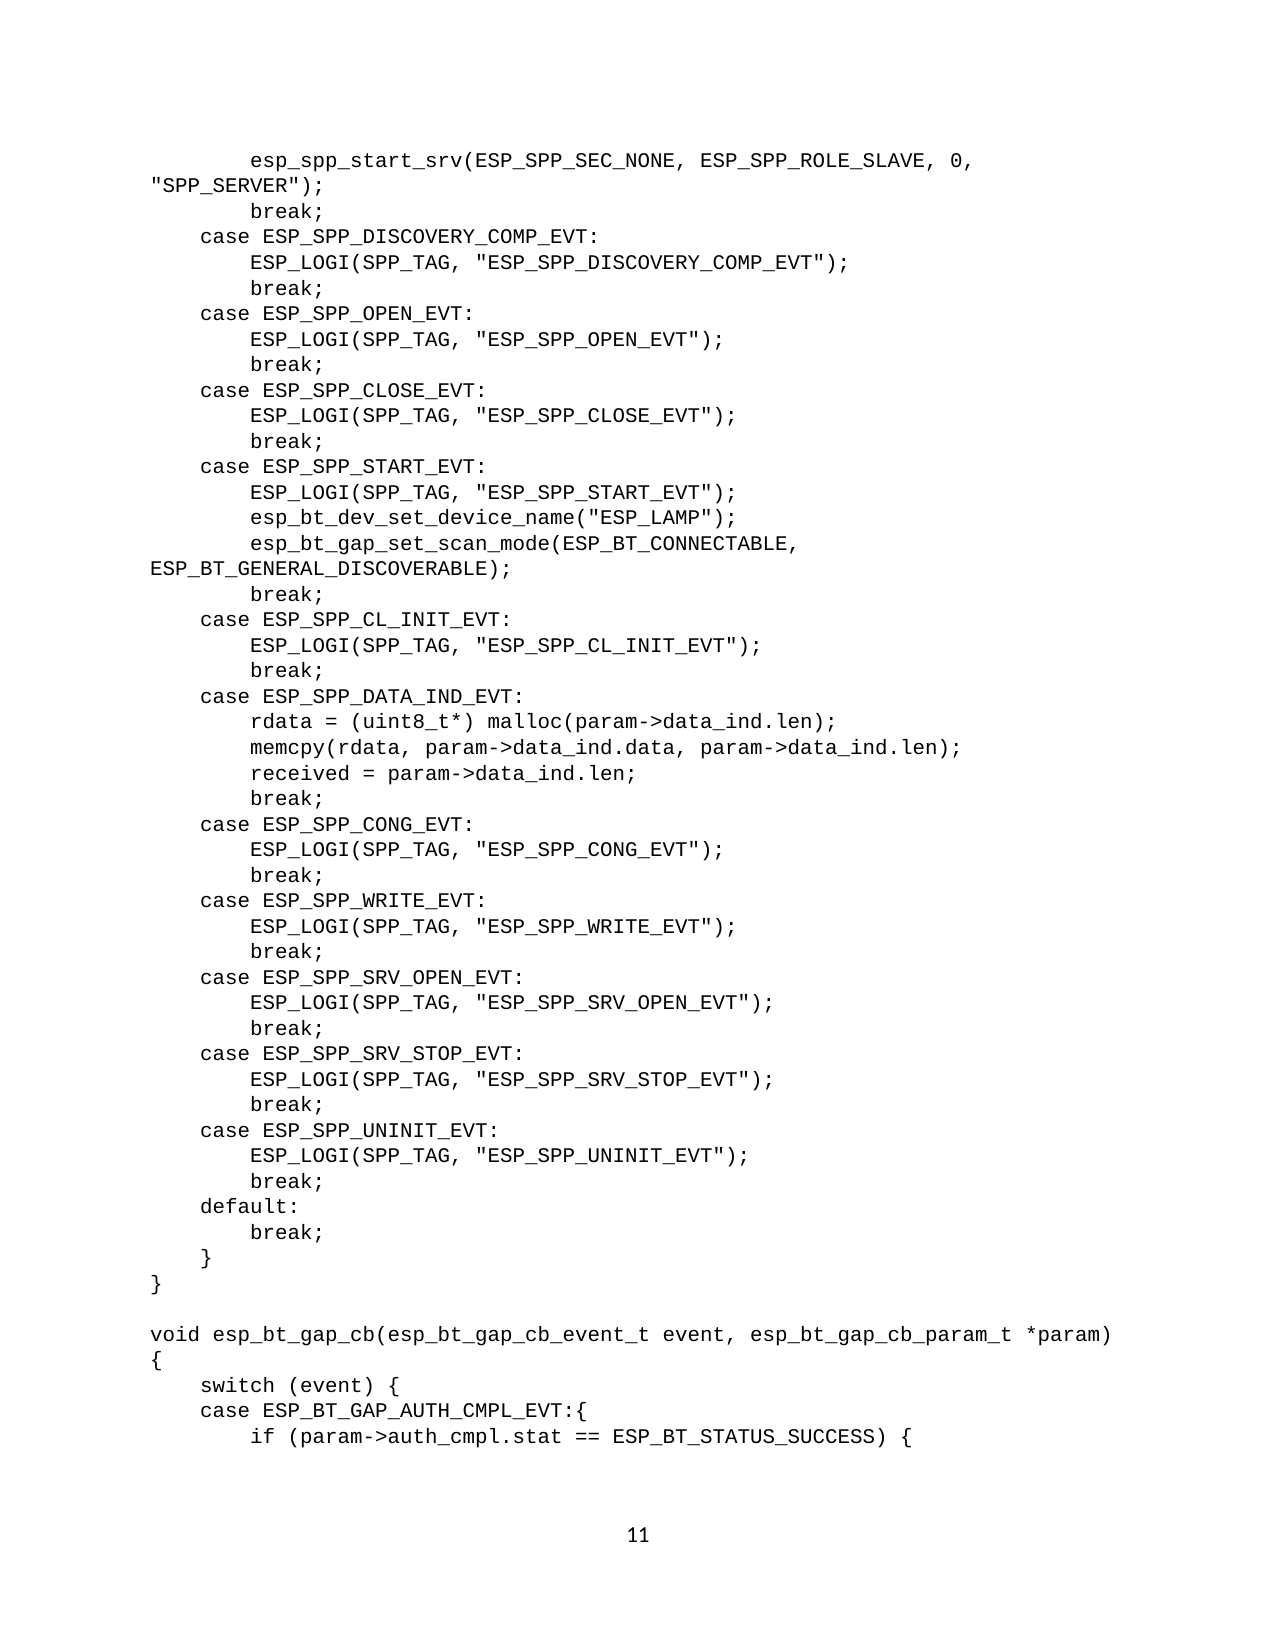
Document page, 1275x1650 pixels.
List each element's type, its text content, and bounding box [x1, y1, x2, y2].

text esp_bt_dev_set_device_name("ESP_LAMP"); [150, 507, 1125, 531]
text break; [150, 584, 1125, 607]
text rdata = (uint8_t*) malloc(param->data_ind.len); [150, 711, 1125, 735]
text break; [150, 1018, 1125, 1041]
text if (param->auth_cmpl.stat == ESP_BT_STATUS_SUCCESS) { [150, 1426, 1125, 1450]
text break; [150, 1094, 1125, 1118]
text case ESP_SPP_DATA_IND_EVT: [150, 686, 1125, 709]
text case ESP_SPP_SRV_STOP_EVT: [150, 1043, 1125, 1067]
text switch (event) { [150, 1375, 1125, 1399]
text default: [150, 1196, 1125, 1220]
text break; [150, 864, 1125, 888]
text ESP_LOGI(SPP_TAG, "ESP_SPP_OPEN_EVT"); [150, 329, 1125, 352]
text case ESP_SPP_DISCOVERY_COMP_EVT: [150, 227, 1125, 250]
text ESP_LOGI(SPP_TAG, "ESP_SPP_UNINIT_EVT"); [150, 1145, 1125, 1169]
text ESP_LOGI(SPP_TAG, "ESP_SPP_SRV_STOP_EVT"); [150, 1069, 1125, 1092]
text case ESP_SPP_OPEN_EVT: [150, 303, 1125, 327]
text esp_bt_gap_set_scan_mode(ESP_BT_CONNECTABLE, ESP_BT_GENERAL_DISCOVERABLE); [150, 533, 1125, 582]
text break; [150, 660, 1125, 684]
text case ESP_SPP_UNINIT_EVT: [150, 1120, 1125, 1143]
text } [150, 1247, 1125, 1271]
text ESP_LOGI(SPP_TAG, "ESP_SPP_WRITE_EVT"); [150, 916, 1125, 939]
text memcpy(rdata, param->data_ind.data, param->data_ind.len); [150, 737, 1125, 761]
text case ESP_SPP_SRV_OPEN_EVT: [150, 967, 1125, 990]
text case ESP_SPP_WRITE_EVT: [150, 890, 1125, 914]
text case ESP_SPP_CONG_EVT: [150, 813, 1125, 837]
text case ESP_SPP_CLOSE_EVT: [150, 380, 1125, 403]
text ESP_LOGI(SPP_TAG, "ESP_SPP_SRV_OPEN_EVT"); [150, 992, 1125, 1016]
text ESP_LOGI(SPP_TAG, "ESP_SPP_DISCOVERY_COMP_EVT"); [150, 252, 1125, 276]
text esp_spp_start_srv(ESP_SPP_SEC_NONE, ESP_SPP_ROLE_SLAVE, 0, "SPP_SERVER"); [150, 150, 1125, 199]
text ESP_LOGI(SPP_TAG, "ESP_SPP_START_EVT"); [150, 482, 1125, 505]
text received = param->data_ind.len; [150, 762, 1125, 786]
text { [150, 1349, 1125, 1373]
text void esp_bt_gap_cb(esp_bt_gap_cb_event_t event, esp_bt_gap_cb_param_t *param) [150, 1324, 1125, 1348]
text case ESP_SPP_START_EVT: [150, 456, 1125, 480]
text break; [150, 431, 1125, 454]
text } [150, 1273, 1125, 1297]
text break; [150, 1222, 1125, 1246]
text ESP_LOGI(SPP_TAG, "ESP_SPP_CLOSE_EVT"); [150, 405, 1125, 429]
text break; [150, 354, 1125, 378]
text case ESP_BT_GAP_AUTH_CMPL_EVT:{ [150, 1401, 1125, 1424]
text break; [150, 788, 1125, 812]
text break; [150, 941, 1125, 965]
text break; [150, 201, 1125, 225]
text ESP_LOGI(SPP_TAG, "ESP_SPP_CONG_EVT"); [150, 839, 1125, 863]
text break; [150, 278, 1125, 301]
text break; [150, 1171, 1125, 1194]
text case ESP_SPP_CL_INIT_EVT: [150, 609, 1125, 633]
text ESP_LOGI(SPP_TAG, "ESP_SPP_CL_INIT_EVT"); [150, 635, 1125, 658]
